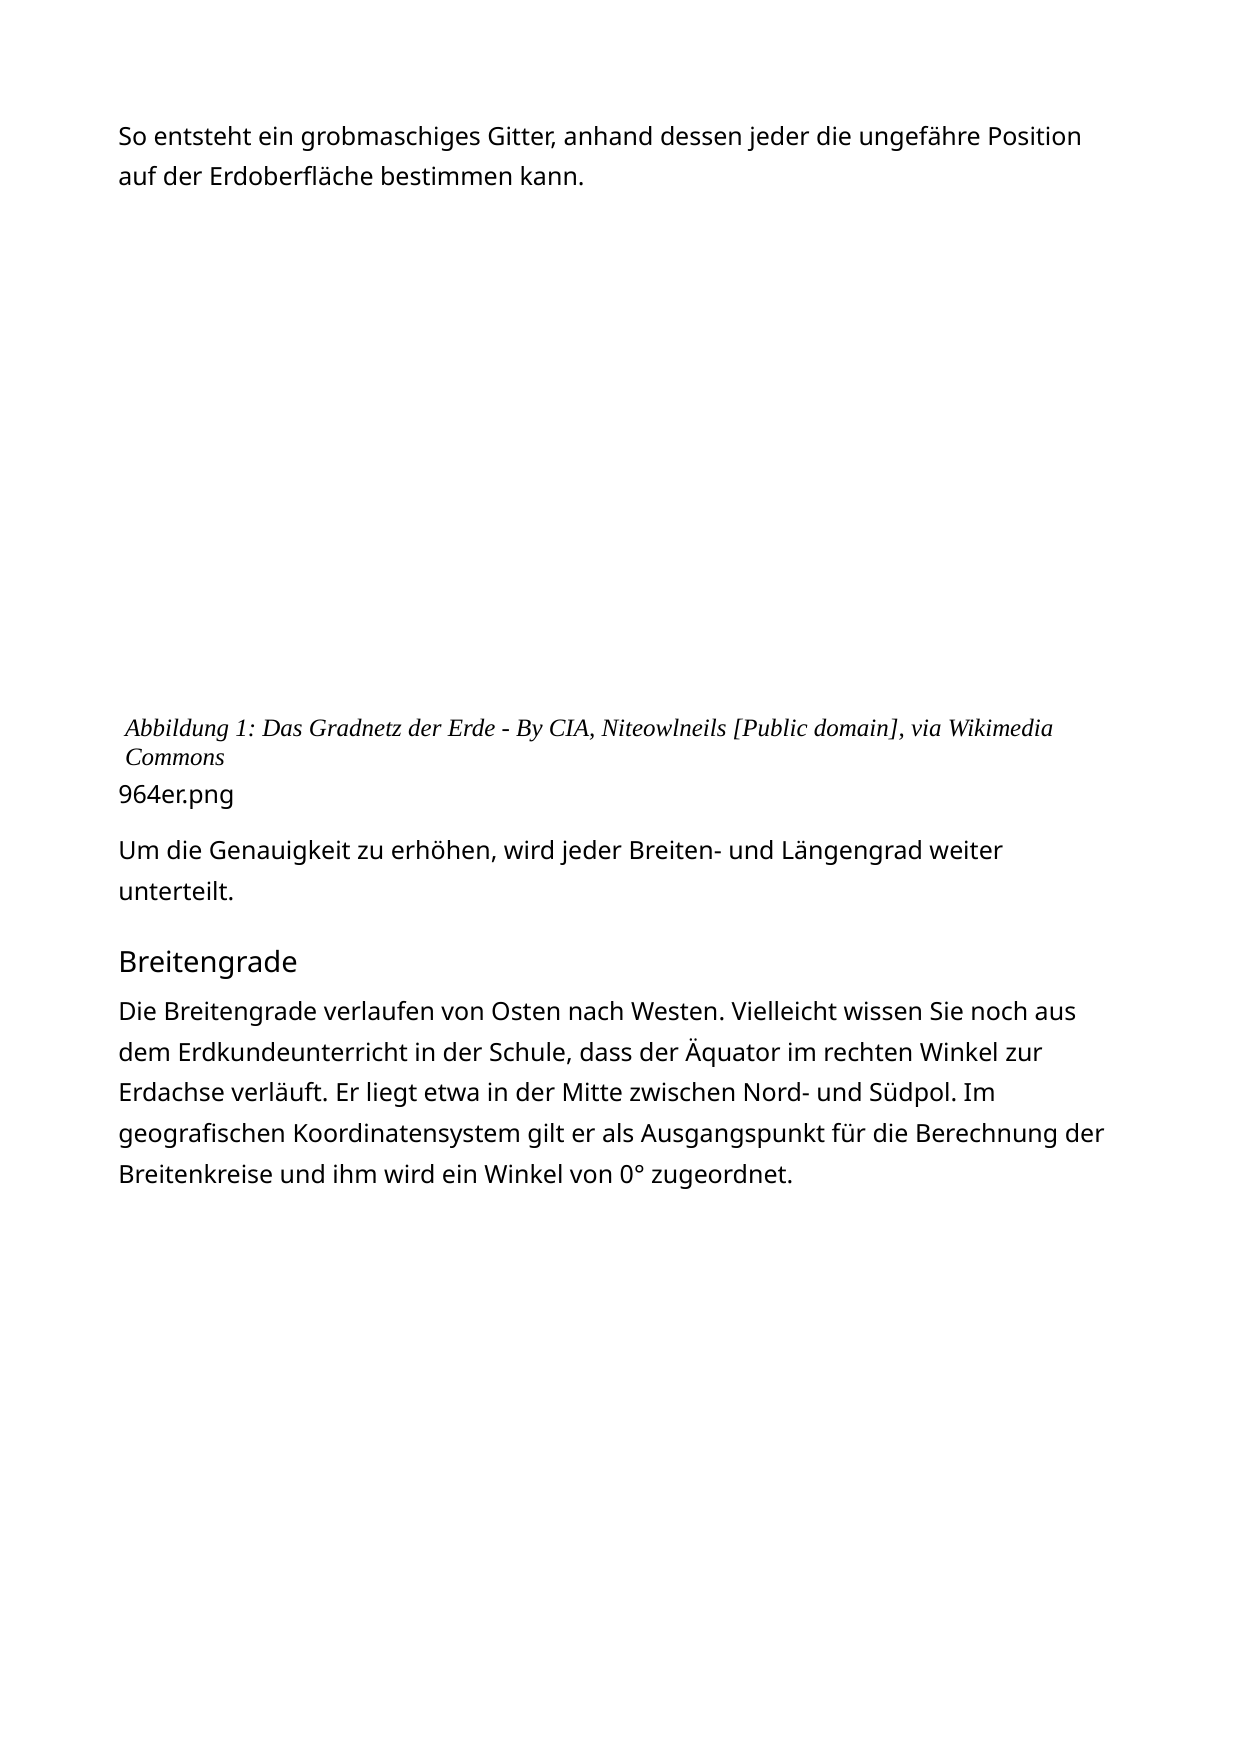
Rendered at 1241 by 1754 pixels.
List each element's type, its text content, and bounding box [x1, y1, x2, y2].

text So entsteht ein grobmaschiges Gitter, anhand dessen jeder die ungefähre Position auf der Erdoberfläche bestimmen kann. [118, 118, 1122, 193]
text 964er.png [118, 214, 1122, 811]
text Die Breitengrade verlaufen von Osten nach Westen. Vielleicht wissen Sie noch aus dem Erdkundeunterricht in der Schule, dass der Äquator im rechten Winkel zur Erdachse verläuft. Er liegt etwa in der Mitte zwischen Nord- und Südpol. Im geografischen Koordinatensystem gilt er als Ausgangspunkt für die Berechnung der Breitenkreise und ihm wird ein Winkel von 0° zugeordnet. [118, 993, 1122, 1191]
text Um die Genauigkeit zu erhöhen, wird jeder Breiten- und Längengrad weiter unterteilt. [118, 832, 1122, 907]
text Abbildung 1: Das Gradnetz der Erde - By CIA, Niteowlneils [Public domain], via Wikimedia Commons [125, 227, 1115, 770]
subtitle Breitengrade [118, 941, 1122, 981]
